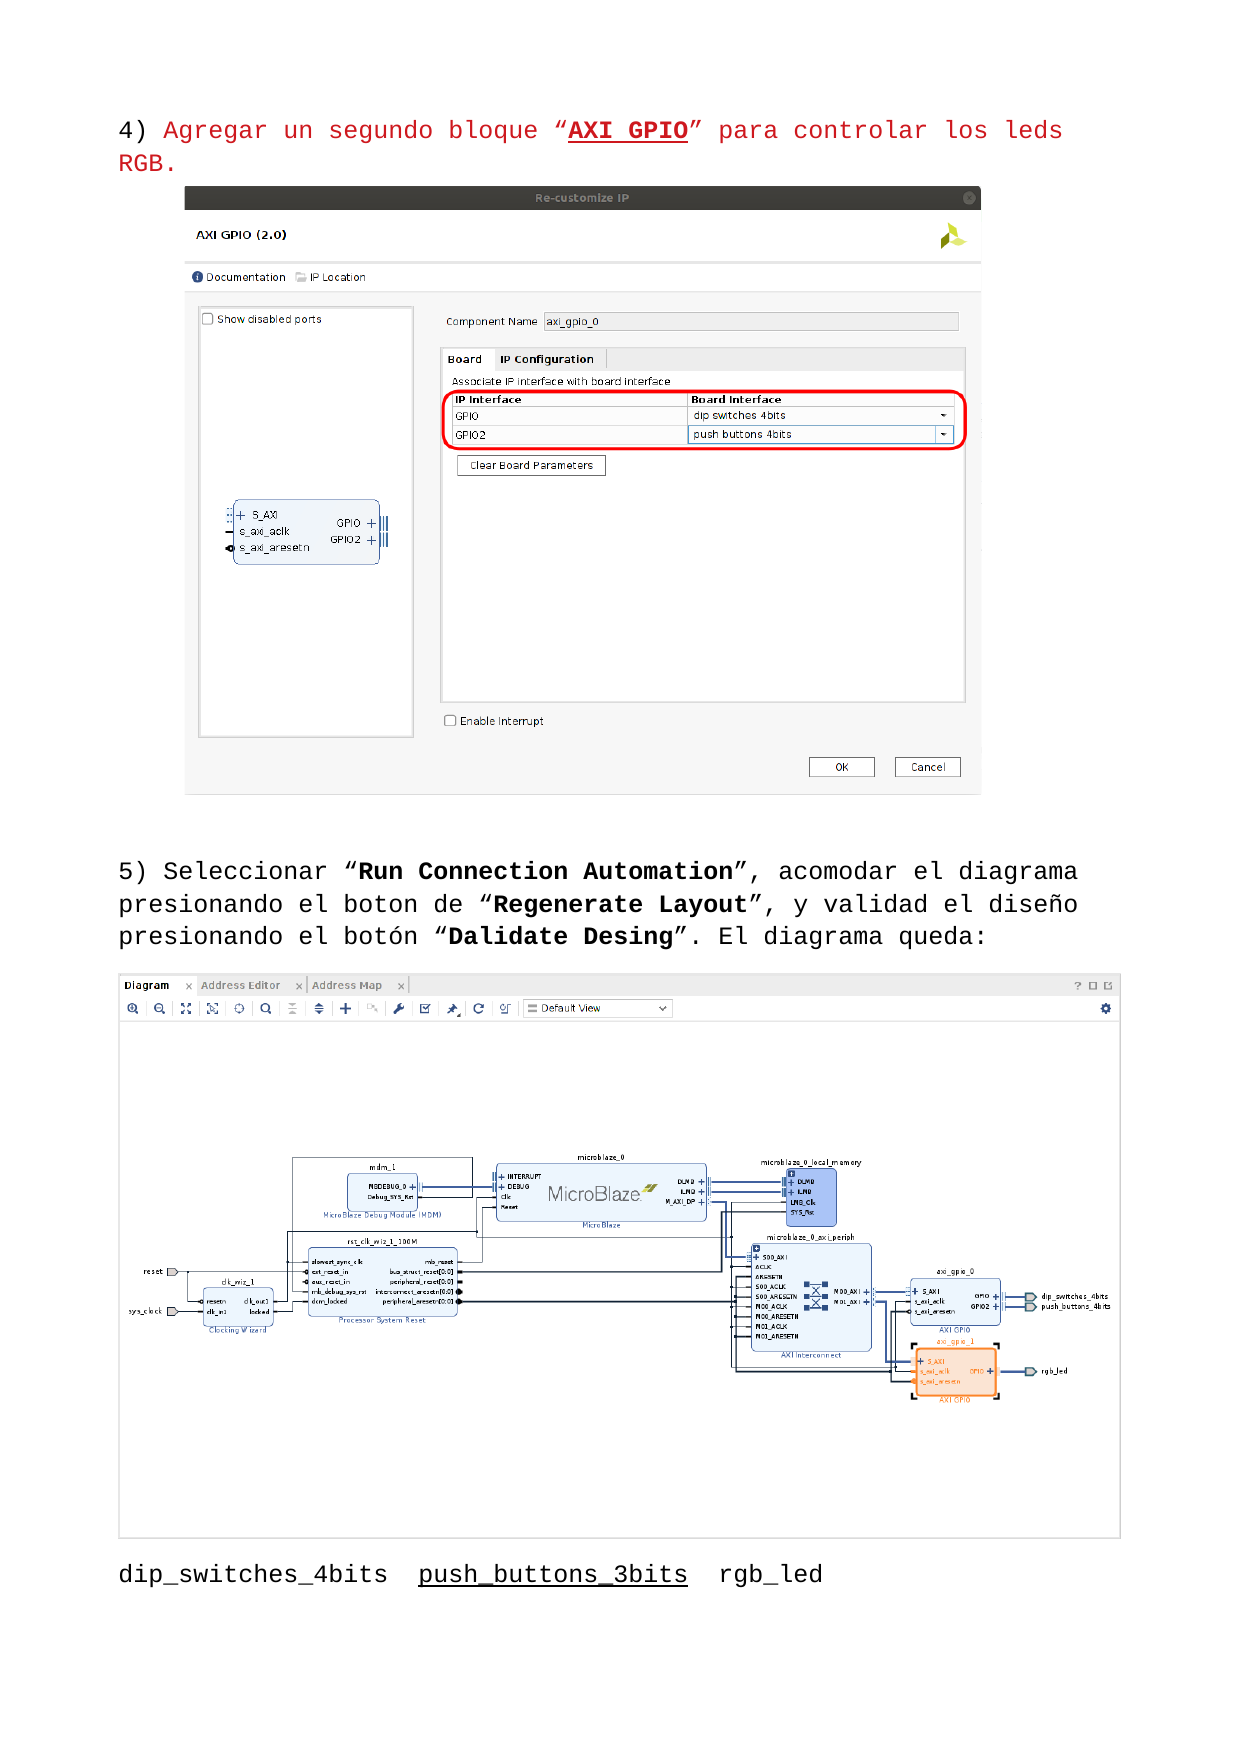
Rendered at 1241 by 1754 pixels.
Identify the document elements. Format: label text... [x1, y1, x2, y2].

picture [184, 186, 982, 795]
text 4) Agregar un segundo bloque “AXI GPIO” para controlar los leds RGB. [118, 118, 1122, 179]
text dip_switches_4bits push_buttons_3bits rgb_led [118, 1539, 1122, 1590]
picture [118, 970, 1123, 1539]
text 5) Seleccionar “Run Connection Automation”, acomodar el diagrama presionando el boton de “Regenerate Layout”, y validad el diseño presionando el botón “Dalidate Desing”. El diagrama queda: [118, 859, 1122, 952]
